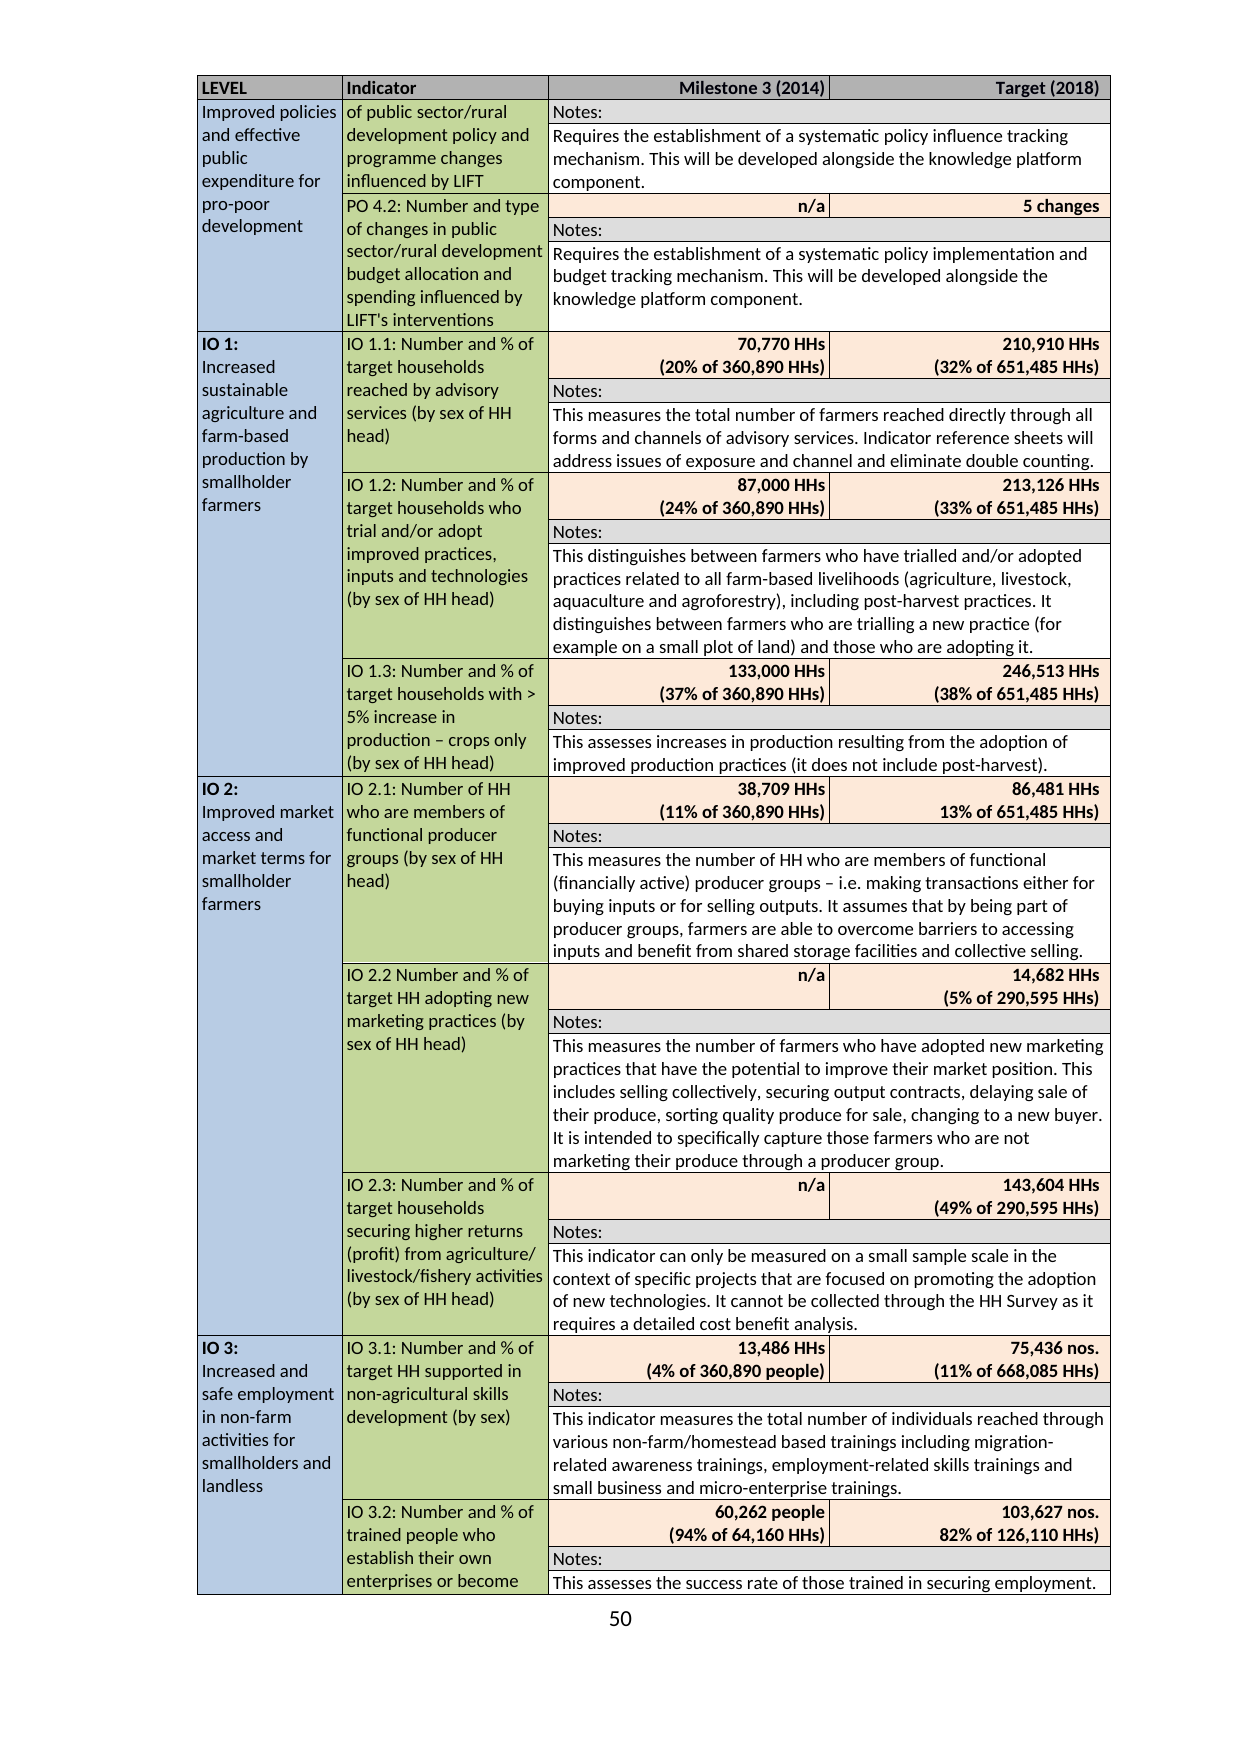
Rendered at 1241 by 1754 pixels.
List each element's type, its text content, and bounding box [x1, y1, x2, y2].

table_cell n/a [549, 1173, 829, 1219]
table_cell Notes: [549, 824, 1110, 847]
table_cell Notes: [549, 1010, 1110, 1033]
table_cell Notes: [549, 218, 1110, 241]
table_cell n/a [549, 964, 829, 1009]
table_cell 70,770 HHs (20% of 360,890 HHs) [549, 332, 829, 378]
table_cell n/a [549, 194, 829, 217]
table_cell IO 2: Improved market access and market terms for smallholder farmers [198, 777, 342, 1335]
table_cell This assesses the success rate of those trained in securing employment. [549, 1571, 1110, 1594]
table_cell of public sector/rural development policy and programme changes influenced by LIFT [343, 100, 548, 193]
table_cell IO 2.2 Number and % of target HH adopting new marketing practices (by sex of HH head) [343, 964, 548, 1172]
table_cell This measures the number of HH who are members of functional (financially active) producer groups – i.e. making transactions either for buying inputs or for selling outputs. It assumes that by being part of producer groups, farmers are able to overcome barriers to accessing inputs and benefit from shared storage facilities and collective selling. [549, 848, 1110, 962]
table_cell Notes: [549, 706, 1110, 729]
table_cell Notes: [549, 520, 1110, 543]
table_cell IO 2.1: Number of HH who are members of functional producer groups (by sex of HH head) [343, 777, 548, 962]
table_cell 103,627 nos. 82% of 126,110 HHs) [830, 1500, 1110, 1546]
table_cell IO 2.3: Number and % of target households securing higher returns (profit) from agriculture/ livestock/fishery activities (by sex of HH head) [343, 1173, 548, 1335]
table_cell PO 4.2: Number and type of changes in public sector/rural development budget allocation and spending influenced by LIFT's interventions [343, 194, 548, 331]
table_cell 38,709 HHs (11% of 360,890 HHs) [549, 777, 829, 823]
table_cell Requires the establishment of a systematic policy influence tracking mechanism. This will be developed alongside the knowledge platform component. [549, 124, 1110, 193]
table_cell 210,910 HHs (32% of 651,485 HHs) [830, 332, 1110, 378]
table_cell IO 3.2: Number and % of trained people who establish their own enterprises or become [343, 1500, 548, 1594]
table_cell IO 1.3: Number and % of target households with > 5% increase in production – crops only (by sex of HH head) [343, 659, 548, 776]
table_cell Notes: [549, 379, 1110, 402]
table_cell 143,604 HHs (49% of 290,595 HHs) [830, 1173, 1110, 1219]
table_cell This measures the total number of farmers reached directly through all forms and channels of advisory services. Indicator reference sheets will address issues of exposure and channel and eliminate double counting. [549, 403, 1110, 472]
table_cell Requires the establishment of a systematic policy implementation and budget tracking mechanism. This will be developed alongside the knowledge platform component. [549, 242, 1110, 331]
table_cell IO 1: Increased sustainable agriculture and farm-based production by smallholder farmers [198, 332, 342, 776]
table_cell Notes: [549, 1383, 1110, 1406]
table_cell 213,126 HHs (33% of 651,485 HHs) [830, 473, 1110, 519]
table_header Target (2018) [830, 76, 1110, 99]
table_cell This distinguishes between farmers who have trialled and/or adopted practices related to all farm-based livelihoods (agriculture, livestock, aquaculture and agroforestry), including post-harvest practices. It distinguishes between farmers who are trialling a new practice (for example on a small plot of land) and those who are adopting it. [549, 544, 1110, 658]
table_cell 60,262 people (94% of 64,160 HHs) [549, 1500, 829, 1546]
table_cell 75,436 nos. (11% of 668,085 HHs) [830, 1336, 1110, 1382]
table_header Indicator [343, 76, 548, 99]
table_cell This indicator measures the total number of individuals reached through various non-farm/homestead based trainings including migration-related awareness trainings, employment-related skills trainings and small business and micro-enterprise trainings. [549, 1407, 1110, 1499]
table_cell This assesses increases in production resulting from the adoption of improved production practices (it does not include post-harvest). [549, 730, 1110, 776]
table_cell IO 3: Increased and safe employment in non-farm activities for smallholders and landless [198, 1336, 342, 1594]
table_cell Notes: [549, 100, 1110, 123]
table_cell 13,486 HHs (4% of 360,890 people) [549, 1336, 829, 1382]
table_cell Notes: [549, 1220, 1110, 1243]
table_header Milestone 3 (2014) [549, 76, 829, 99]
table_cell Notes: [549, 1547, 1110, 1570]
table_cell 246,513 HHs (38% of 651,485 HHs) [830, 659, 1110, 705]
table_header LEVEL [198, 76, 342, 99]
table_cell This indicator can only be measured on a small sample scale in the context of specific projects that are focused on promoting the adoption of new technologies. It cannot be collected through the HH Survey as it requires a detailed cost benefit analysis. [549, 1244, 1110, 1335]
table_cell IO 1.1: Number and % of target households reached by advisory services (by sex of HH head) [343, 332, 548, 472]
table_cell 5 changes [830, 194, 1110, 217]
table_cell 86,481 HHs 13% of 651,485 HHs) [830, 777, 1110, 823]
table_cell IO 1.2: Number and % of target households who trial and/or adopt improved practices, inputs and technologies (by sex of HH head) [343, 473, 548, 658]
table_cell 87,000 HHs (24% of 360,890 HHs) [549, 473, 829, 519]
table_cell Improved policies and effective public expenditure for pro-poor development [198, 100, 342, 331]
table_cell 14,682 HHs (5% of 290,595 HHs) [830, 964, 1110, 1009]
table_cell IO 3.1: Number and % of target HH supported in non-agricultural skills development (by sex) [343, 1336, 548, 1499]
table_cell This measures the number of farmers who have adopted new marketing practices that have the potential to improve their market position. This includes selling collectively, securing output contracts, delaying sale of their produce, sorting quality produce for sale, changing to a new buyer. It is intended to specifically capture those farmers who are not marketing their produce through a producer group. [549, 1034, 1110, 1172]
table_cell 133,000 HHs (37% of 360,890 HHs) [549, 659, 829, 705]
